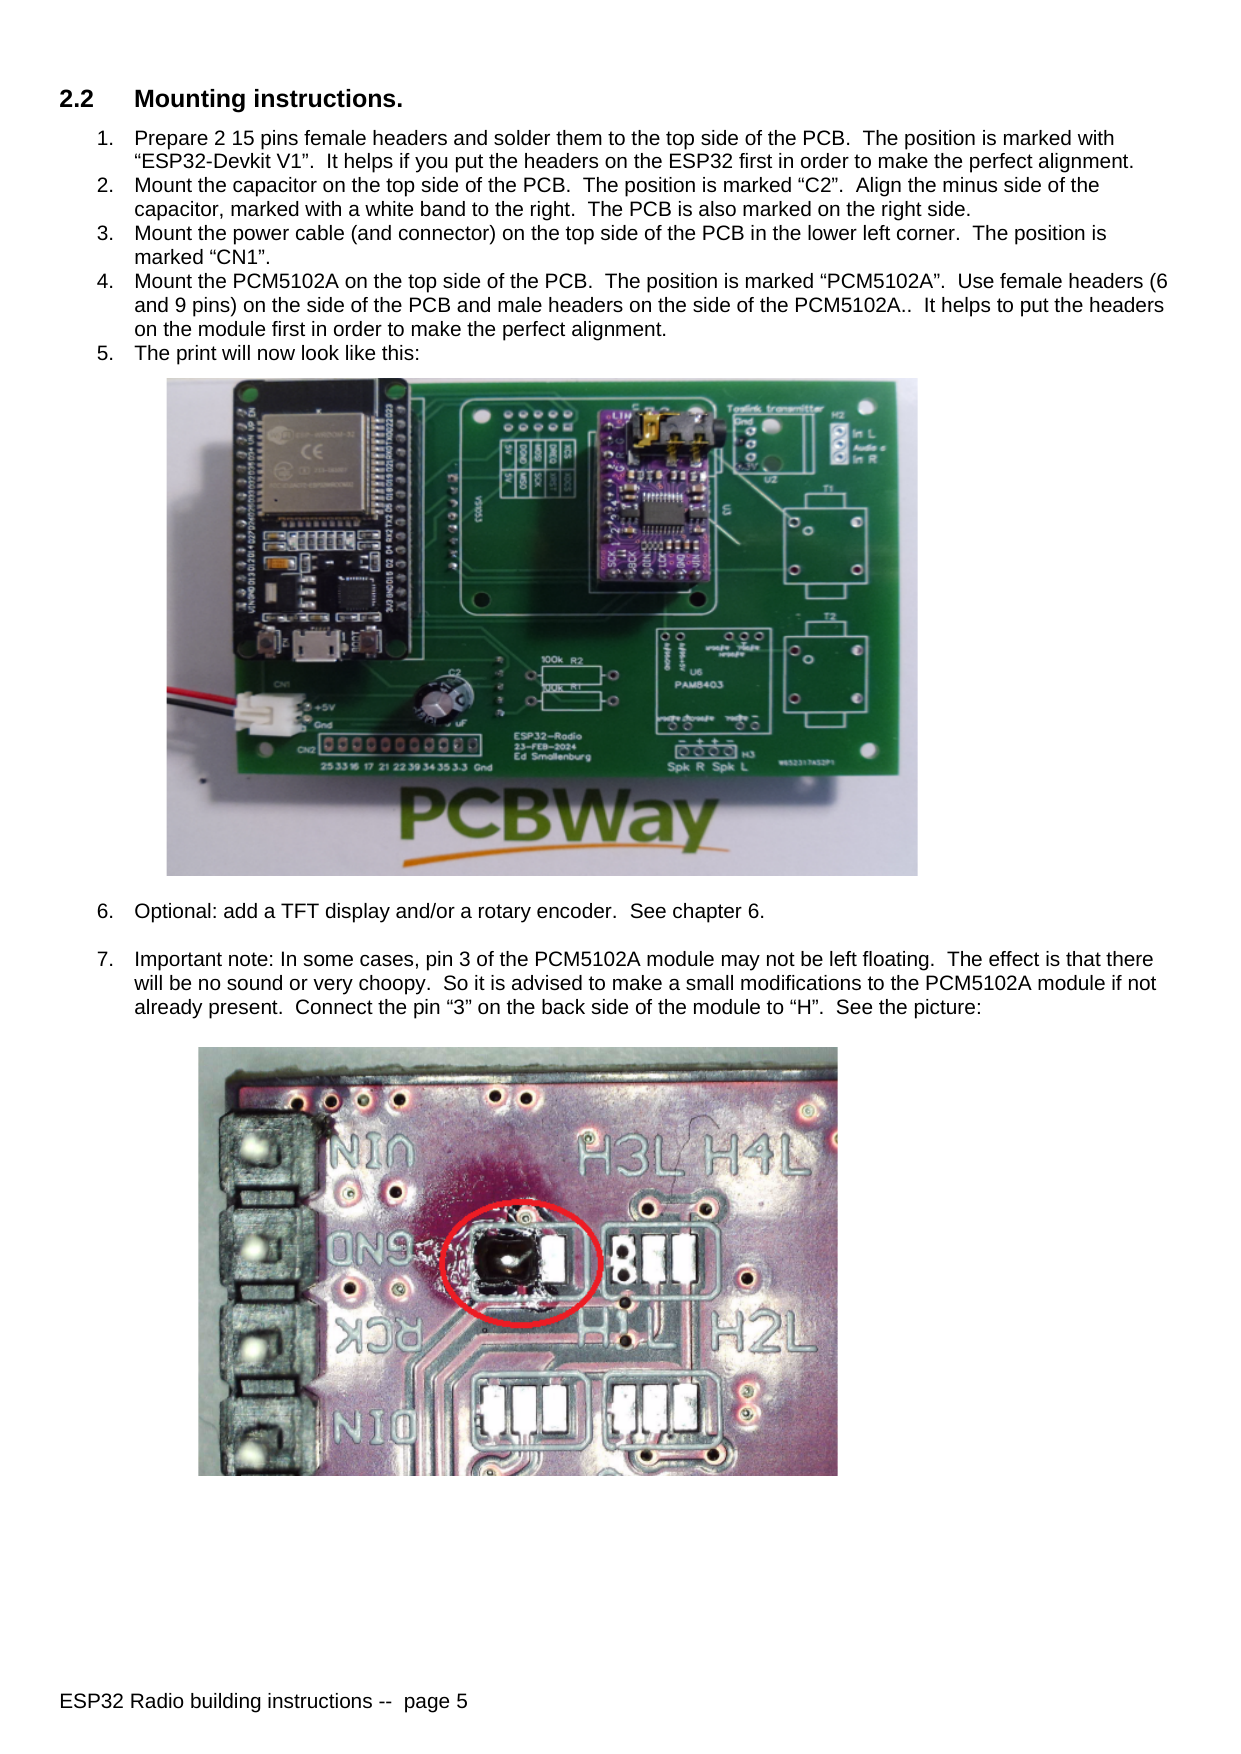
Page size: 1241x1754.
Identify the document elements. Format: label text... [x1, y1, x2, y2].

list The print will now look like this: [97, 341, 1181, 365]
picture [166, 378, 918, 876]
list Mount the PCM5102A on the top side of the PCB. The position is marked “PCM5102A”. Use female headers (6 and 9 pins) on the side of the PCB and male headers on the side of the PCM5102A.. It helps to put the headers on the module first in order to make the perfect alignment. [97, 269, 1181, 341]
list Mount the capacitor on the top side of the PCB. The position is marked “C2”. Align the minus side of the capacitor, marked with a white band to the right. The PCB is also marked on the right side. [97, 173, 1181, 221]
list Optional: add a TFT display and/or a rotary encoder. See chapter 6. [97, 899, 1181, 947]
list Prepare 2 15 pins female headers and solder them to the top side of the PCB. The position is marked with “ESP32-Devkit V1”. It helps if you put the headers on the ESP32 first in order to make the perfect alignment. [97, 125, 1181, 173]
list Important note: In some cases, pin 3 of the PCM5102A module may not be left floating. The effect is that there will be no sound or very choopy. So it is advised to make a small modifications to the PCM5102A module if not already present. Connect the pin “3” on the back side of the module to “H”. See the picture: [97, 947, 1181, 1019]
subtitle Mounting instructions. [59, 84, 1181, 113]
list Mount the power cable (and connector) on the top side of the PCB in the lower left corner. The position is marked “CN1”. [97, 221, 1181, 269]
